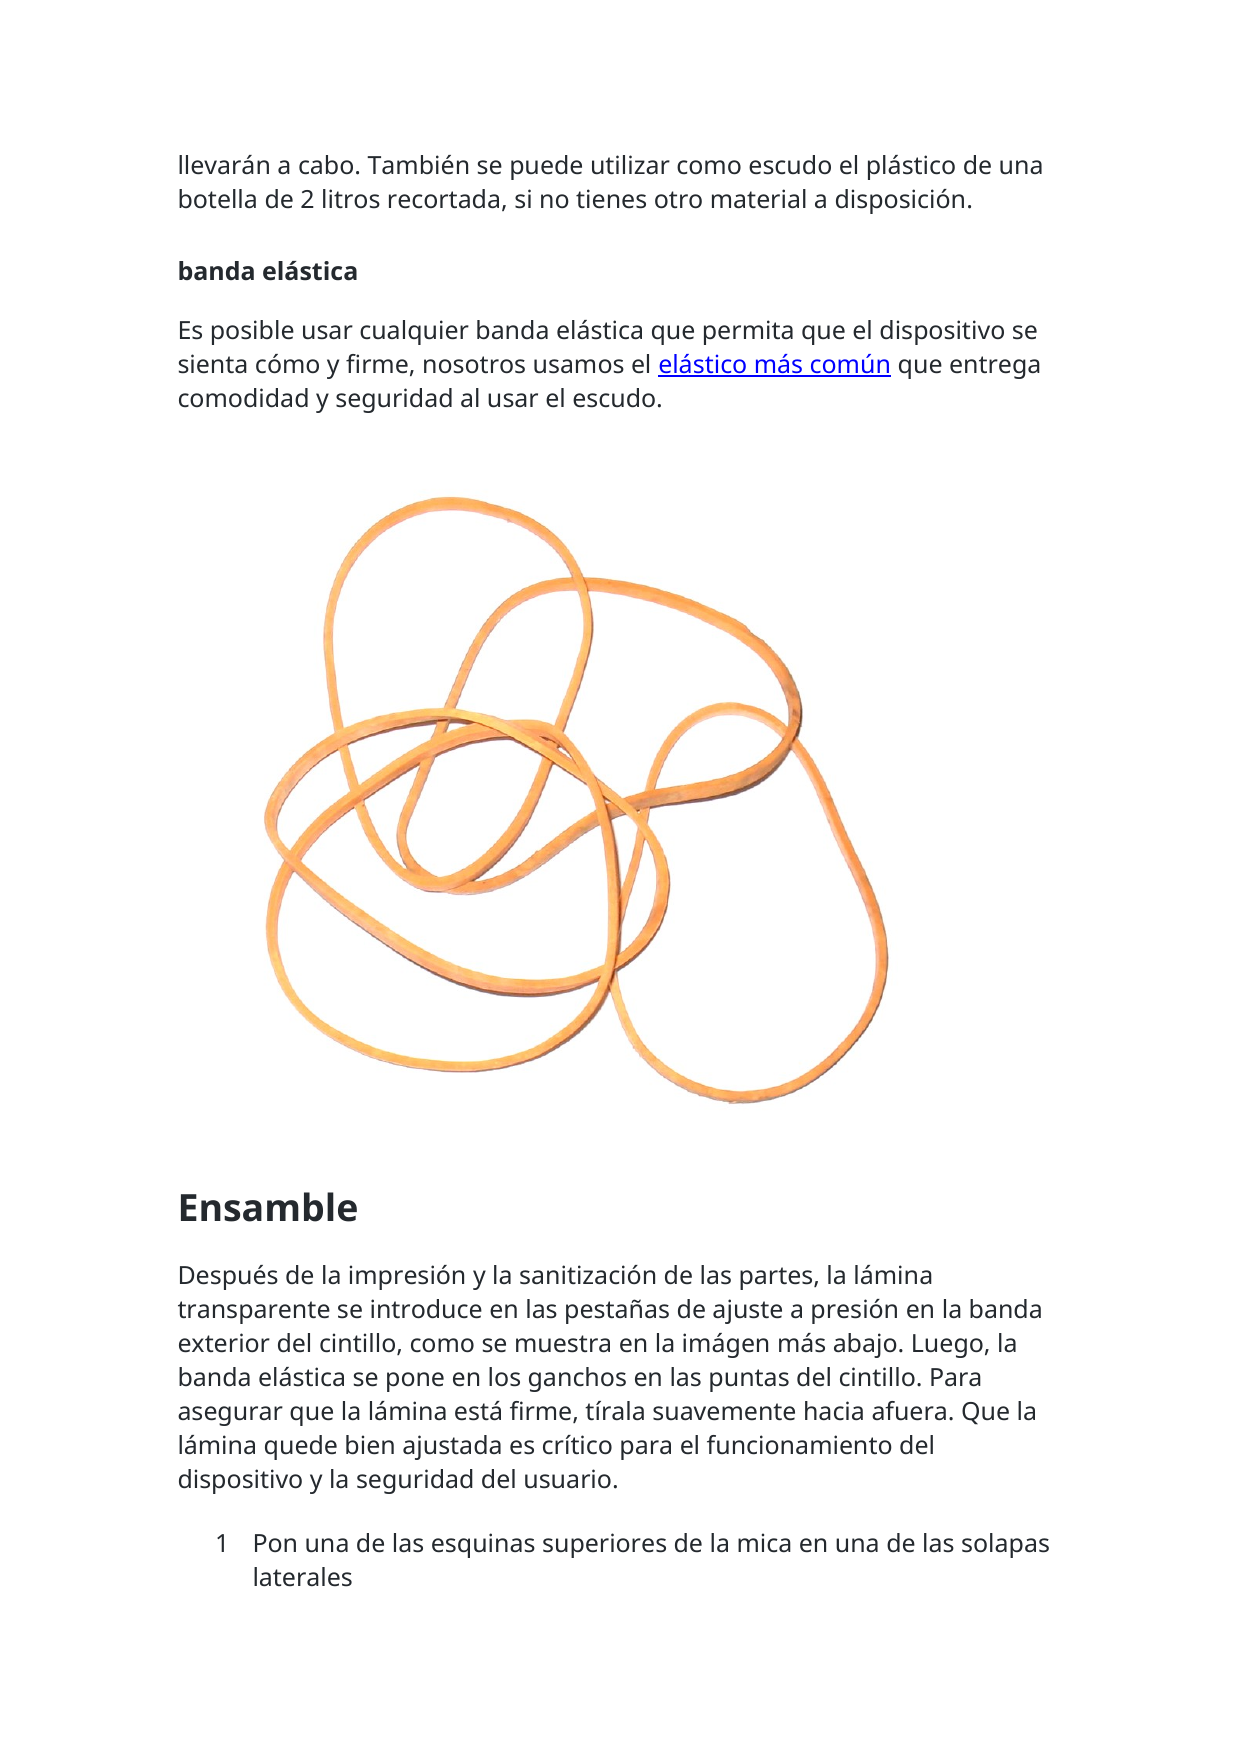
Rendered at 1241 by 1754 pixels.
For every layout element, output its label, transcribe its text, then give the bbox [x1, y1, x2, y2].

list Pon una de las esquinas superiores de la mica en una de las solapas laterales [215, 1525, 1063, 1593]
subtitle banda elástica [177, 253, 1063, 287]
text Es posible usar cualquier banda elástica que permita que el dispositivo se sienta cómo y firme, nosotros usamos el elástico más común que entrega comodidad y seguridad al usar el escudo. [177, 312, 1063, 414]
text llevarán a cabo. También se puede utilizar como escudo el plástico de una botella de 2 litros recortada, si no tienes otro material a disposición. [177, 148, 1063, 216]
subtitle Ensamble [177, 1182, 1063, 1233]
text Después de la impresión y la sanitización de las partes, la lámina transparente se introduce en las pestañas de ajuste a presión en la banda exterior del cintillo, como se muestra en la imágen más abajo. Luego, la banda elástica se pone en los ganchos en las puntas del cintillo. Para asegurar que la lámina está firme, tírala suavemente hacia afuera. Que la lámina quede bien ajustada es crítico para el funcionamiento del dispositivo y la seguridad del usuario. [177, 1258, 1063, 1496]
picture [177, 439, 959, 1145]
